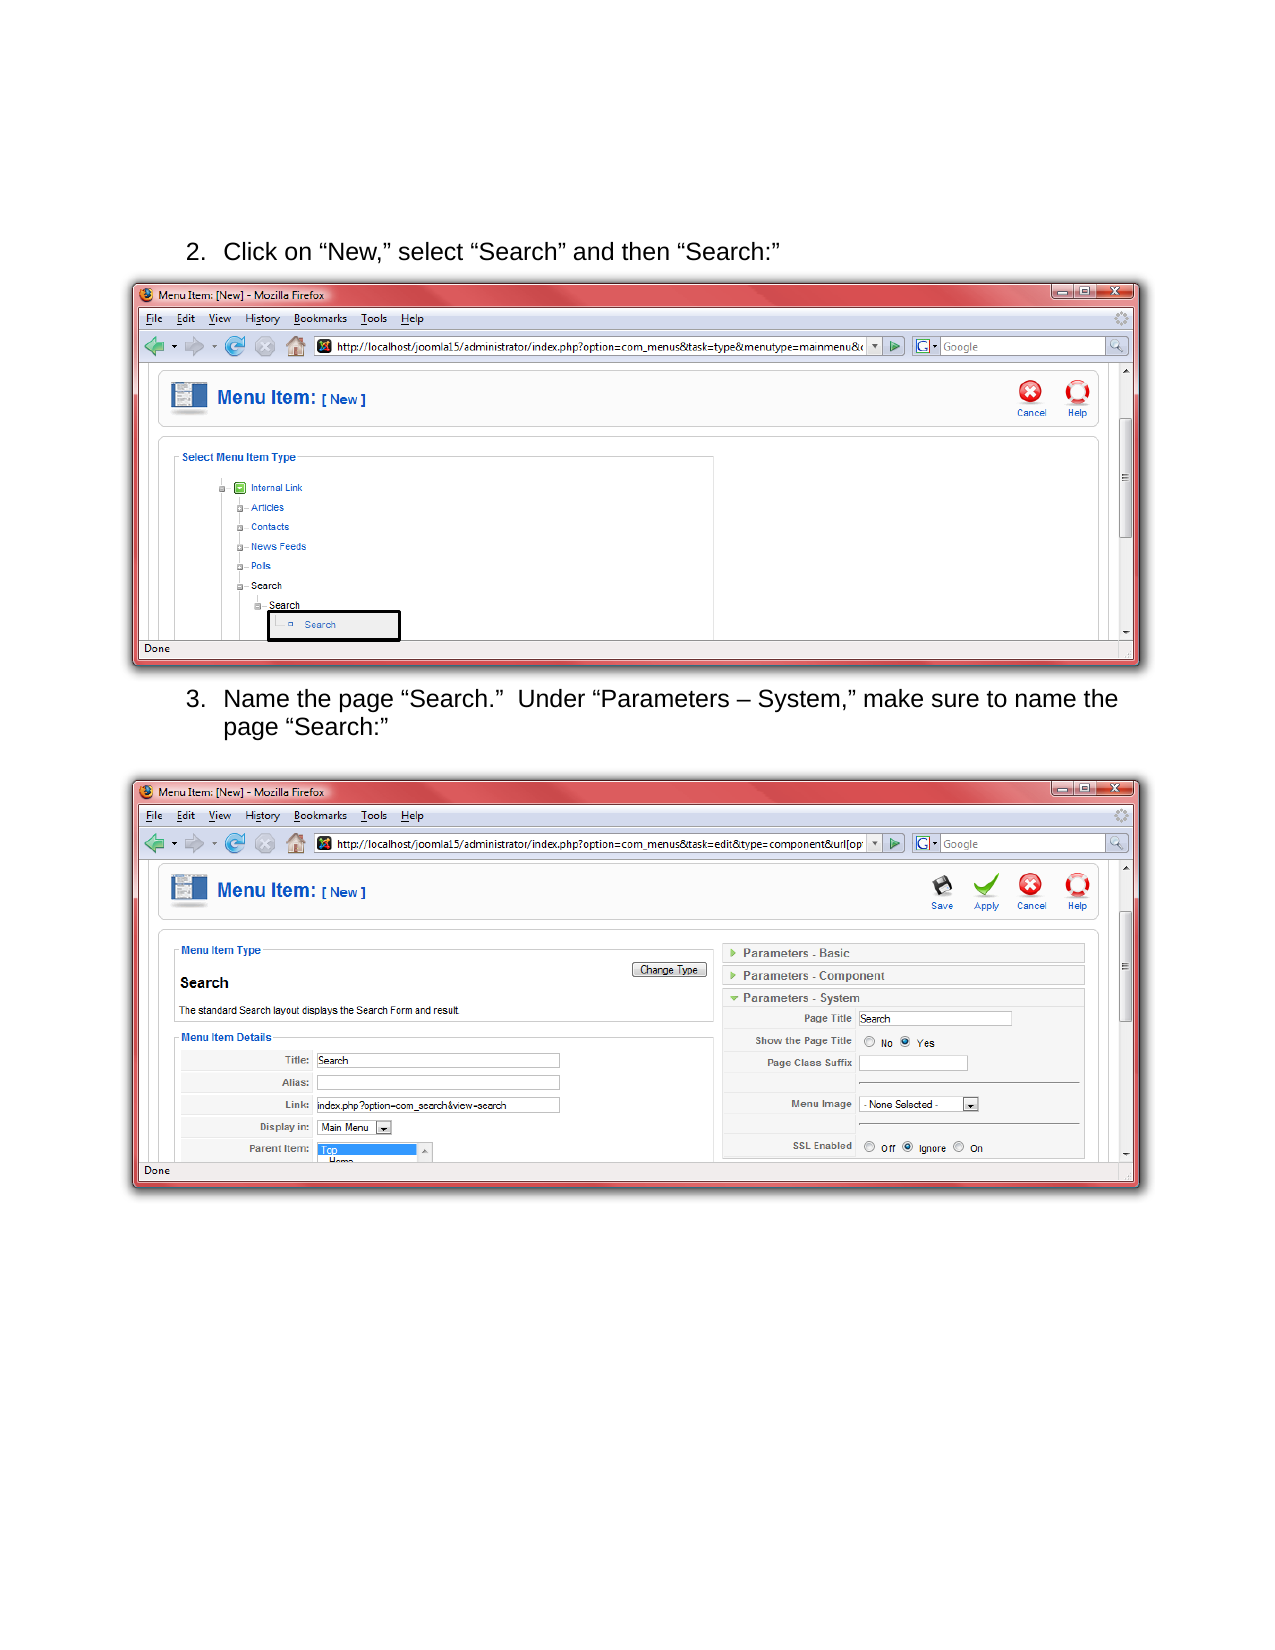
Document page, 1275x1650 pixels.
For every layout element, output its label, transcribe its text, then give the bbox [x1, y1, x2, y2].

list Name the page “Search.” Under “Parameters – System,” make sure to name the page “Search:” [186, 684, 1157, 741]
picture [119, 767, 1156, 1204]
list Click on “New,” select “Search” and then “Search:” [186, 237, 1157, 265]
picture [119, 270, 1156, 682]
